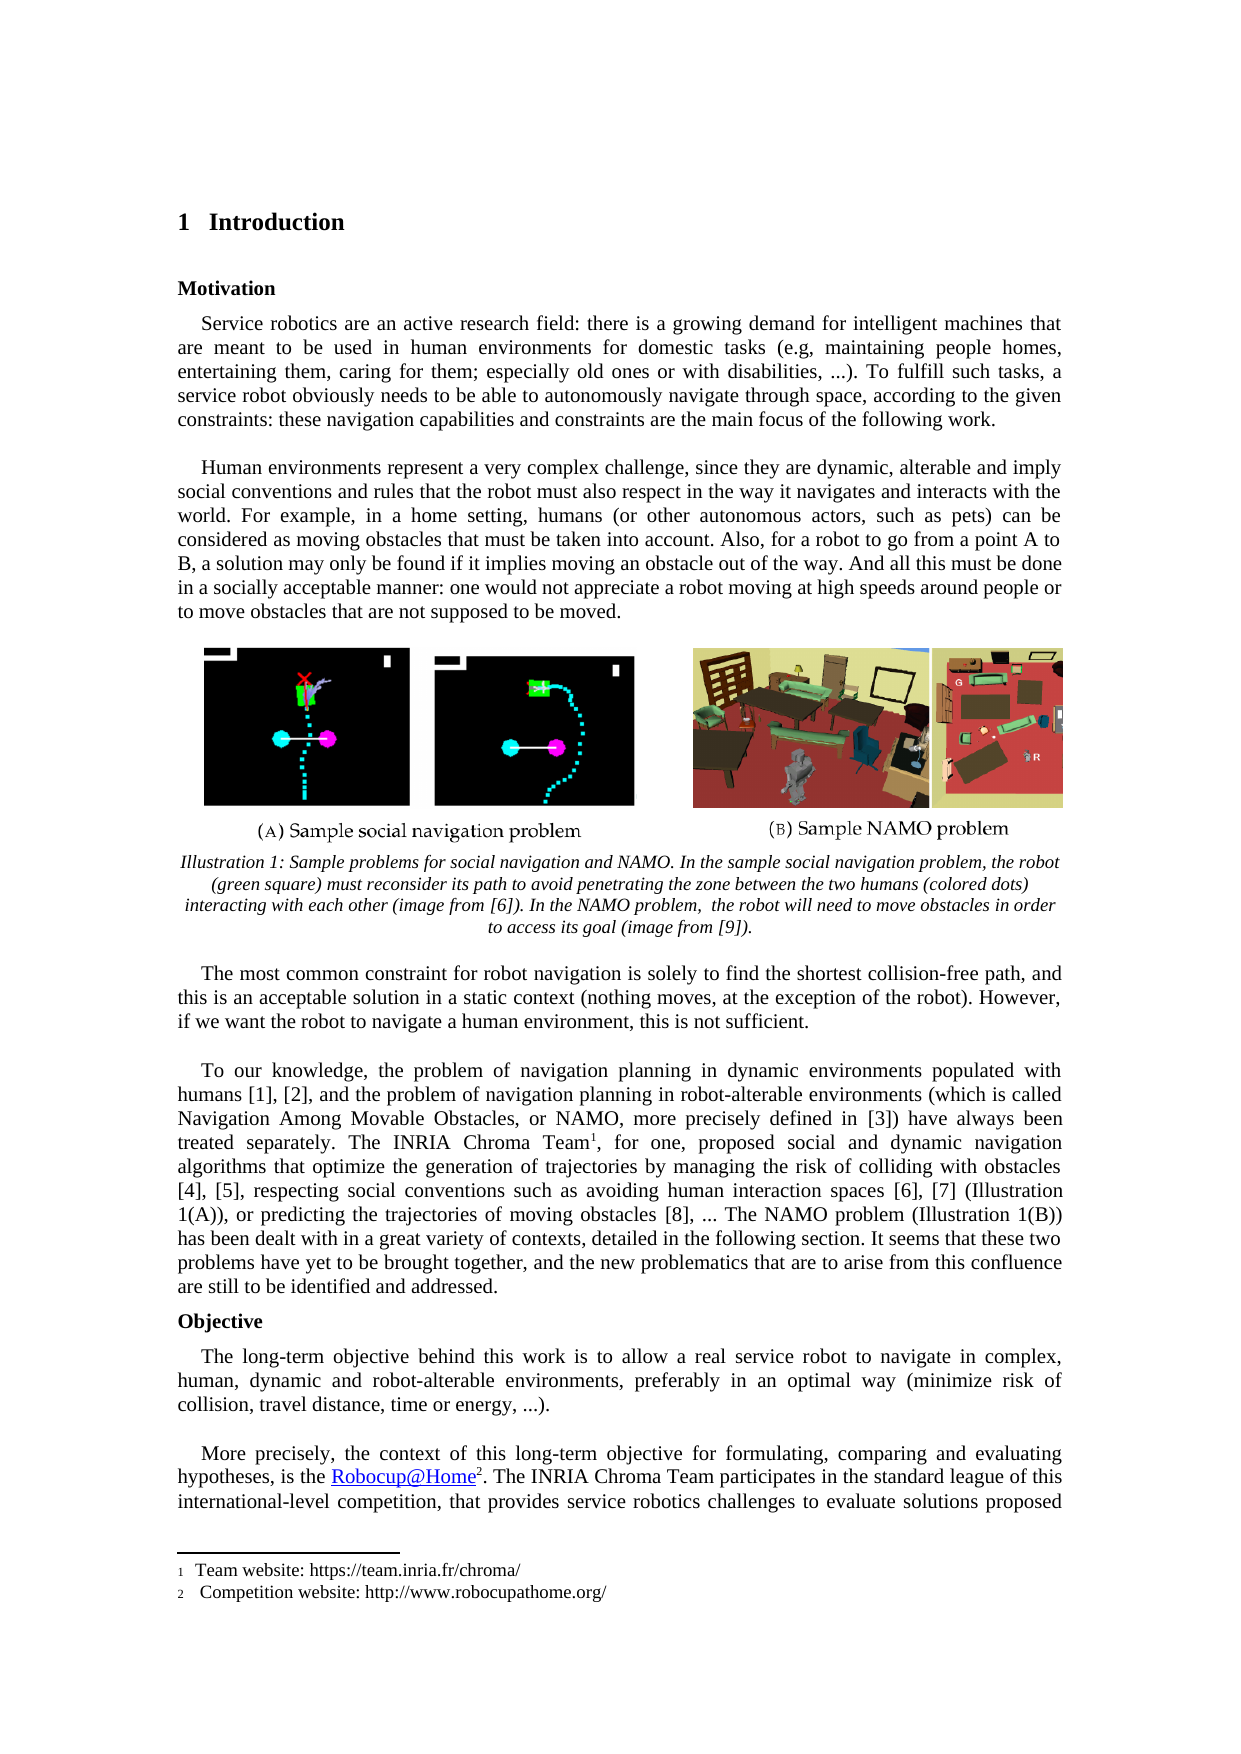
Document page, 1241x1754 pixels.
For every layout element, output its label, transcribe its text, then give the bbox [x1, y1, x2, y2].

text Team website: https://team.inria.fr/chroma/ [177, 1559, 1063, 1581]
picture [200, 644, 1063, 847]
subtitle 1 Introduction [177, 207, 1063, 236]
subtitle Motivation [177, 275, 1063, 300]
text Human environments represent a very complex challenge, since they are dynamic, alterable and imply social conventions and rules that the robot must also respect in the way it navigates and interacts with the world. For example, in a home setting, humans (or other autonomous actors, such as pets) can be considered as moving obstacles that must be taken into account. Also, for a robot to go from a point A to B, a solution may only be found if it implies moving an obstacle out of the way. And all this must be done in a socially acceptable manner: one would not appreciate a robot moving at high speeds around people or to move obstacles that are not supposed to be moved. [177, 455, 1063, 623]
text Competition website: http://www.robocupathome.org/ [177, 1581, 1063, 1602]
text The most common constraint for robot navigation is solely to find the shortest collision-free path, and this is an acceptable solution in a static context (nothing moves, at the exception of the robot). However, if we want the robot to navigate a human environment, this is not sufficient. [177, 961, 1063, 1033]
text The long-term objective behind this work is to allow a real service robot to navigate in complex, human, dynamic and robot-alterable environments, preferably in an optimal way (minimize risk of collision, travel distance, time or energy, ...). [177, 1344, 1063, 1416]
text To our knowledge, the problem of navigation planning in dynamic environments populated with humans [1], [2], and the problem of navigation planning in robot-alterable environments (which is called Navigation Among Movable Obstacles, or NAMO, more precisely defined in [3]) have always been treated separately. The INRIA Chroma Team, for one, proposed social and dynamic navigation algorithms that optimize the generation of trajectories by managing the risk of colliding with obstacles [4], [5], respecting social conventions such as avoiding human interaction spaces [6], [7] (Illustration 1(A)), or predicting the trajectories of moving obstacles [8], ... The NAMO problem (Illustration 1(B)) has been dealt with in a great variety of contexts, detailed in the following section. It seems that these two problems have yet to be brought together, and the new problematics that are to arise from this confluence are still to be identified and addressed. [177, 1057, 1063, 1298]
text Service robotics are an active research field: there is a growing demand for intelligent machines that are meant to be used in human environments for domestic tasks (e.g, maintaining people homes, entertaining them, caring for them; especially old ones or with disabilities, ...). To fulfill such tasks, a service robot obviously needs to be able to autonomously navigate through space, according to the given constraints: these navigation capabilities and constraints are the main focus of the following work. [177, 311, 1063, 431]
subtitle Objective [177, 1309, 1063, 1334]
text Illustration 1: Sample problems for social navigation and NAMO. In the sample social navigation problem, the robot (green square) must reconsider its path to avoid penetrating the zone between the two humans (colored dots) interacting with each other (image from [6]). In the NAMO problem, the robot will need to move obstacles in order to access its goal (image from [9]). [177, 644, 1063, 937]
text More precisely, the context of this long-term objective for formulating, comparing and evaluating hypotheses, is the Robocup@Home. The INRIA Chroma Team participates in the standard league of this international-level competition, that provides service robotics challenges to evaluate solutions proposed [177, 1440, 1063, 1513]
